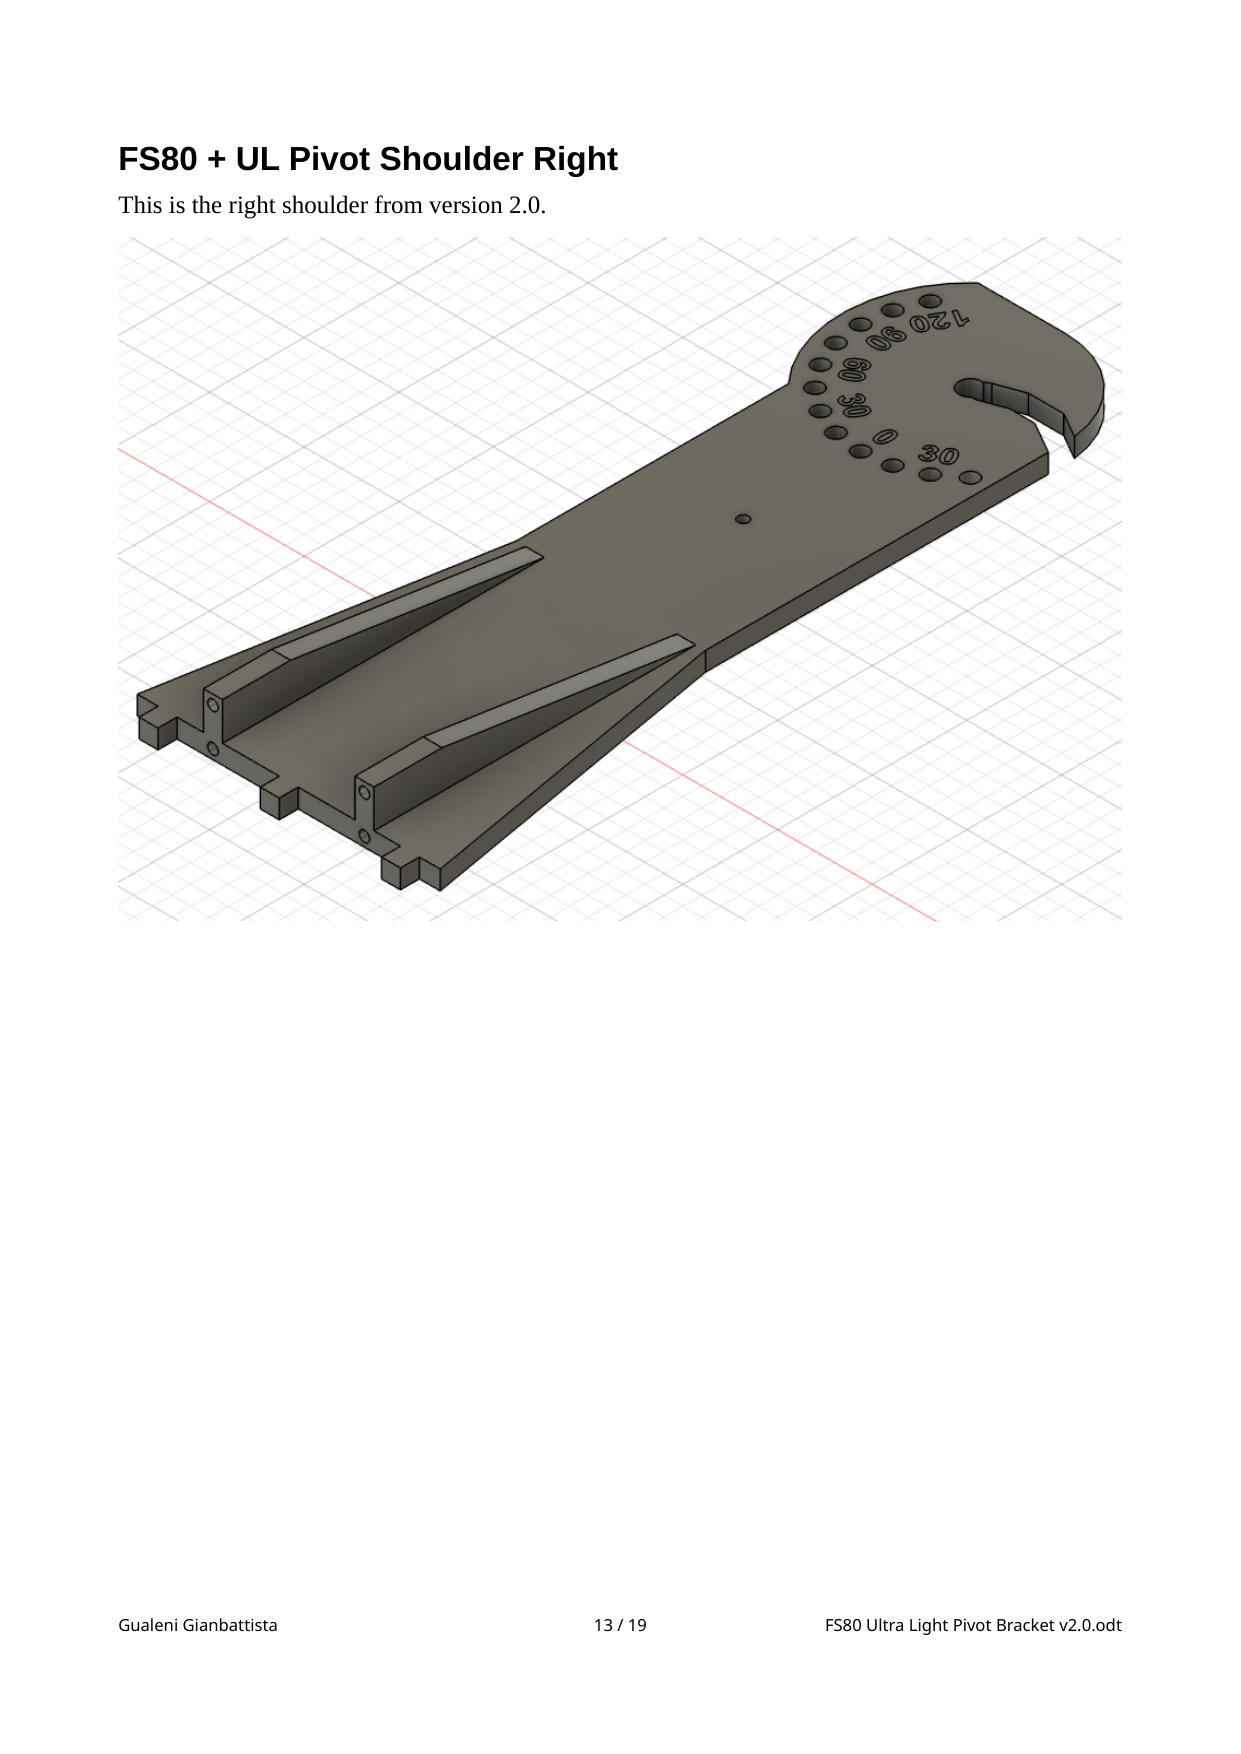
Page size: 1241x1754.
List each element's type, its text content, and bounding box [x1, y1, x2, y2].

picture [118, 237, 1123, 921]
subtitle FS80 + UL Pivot Shoulder Right [118, 139, 1122, 177]
text This is the right shoulder from version 2.0. [118, 190, 1122, 219]
